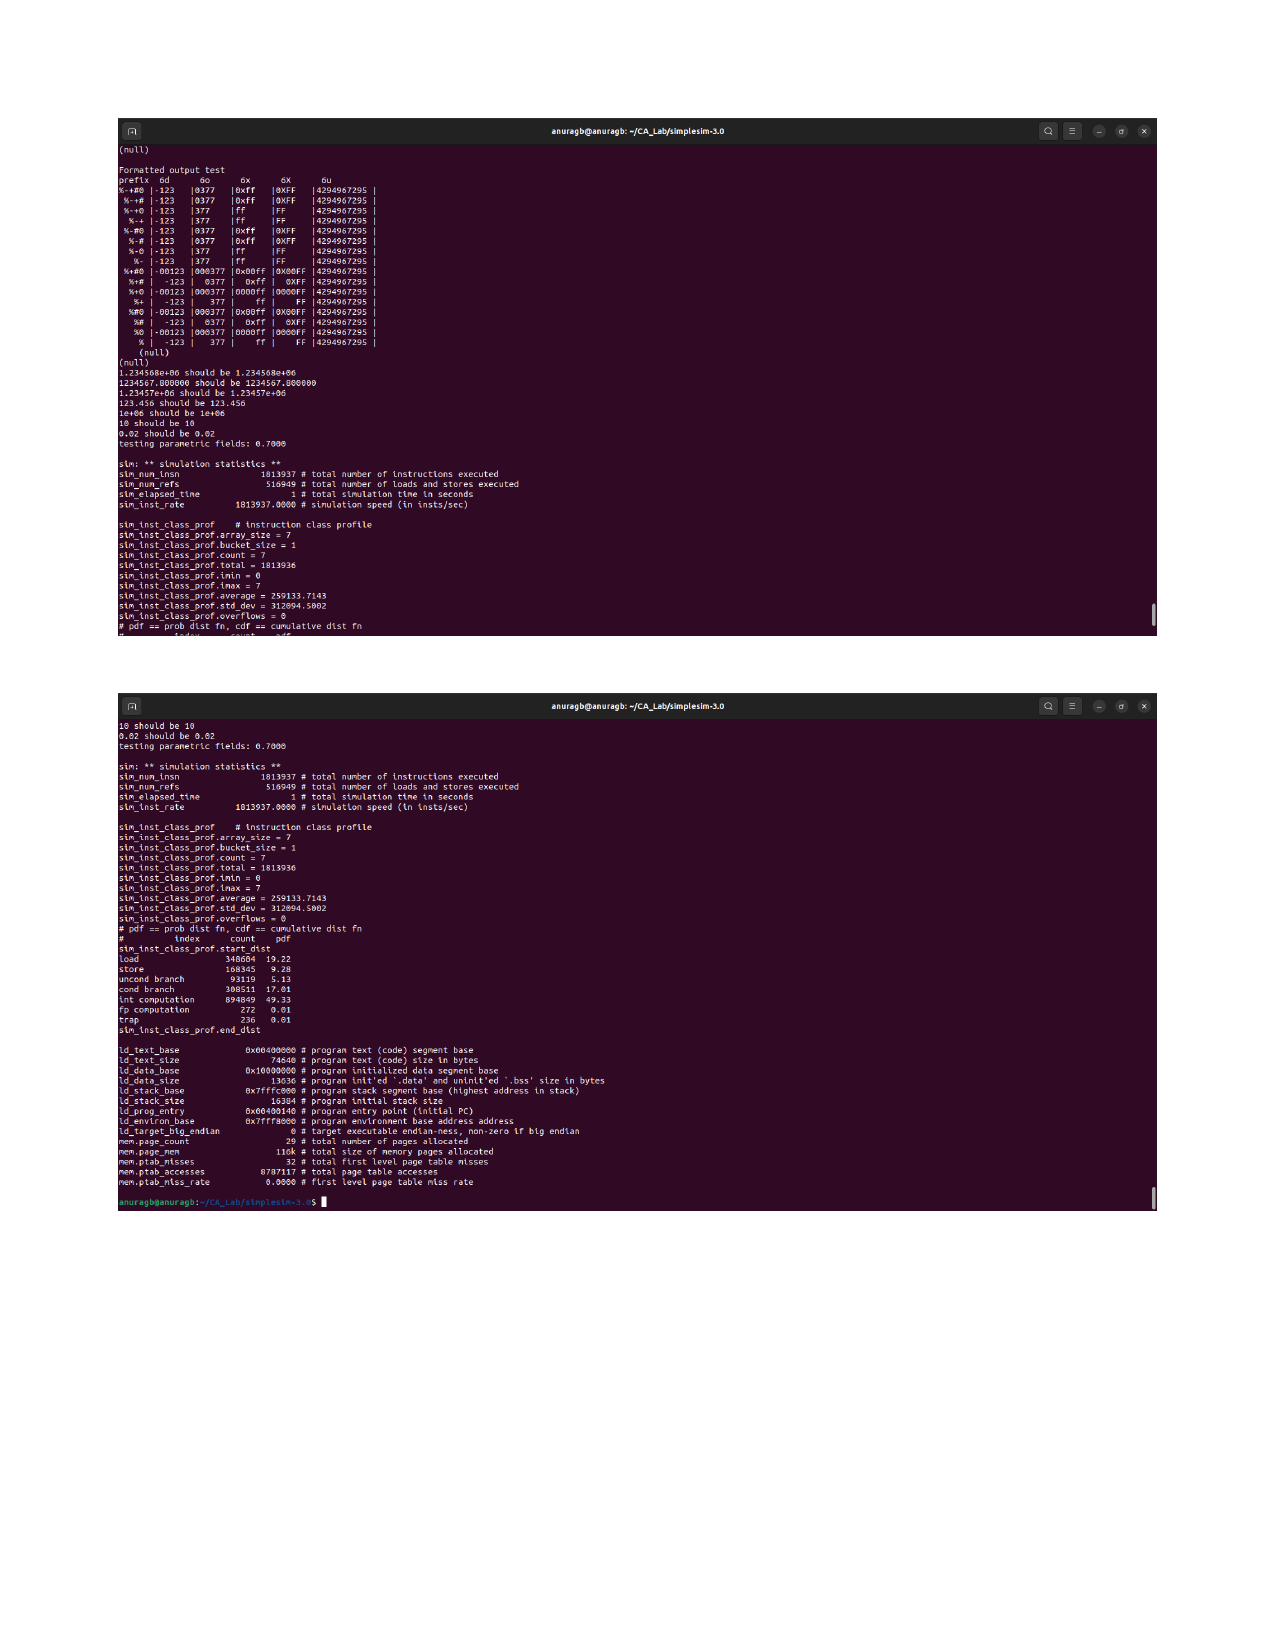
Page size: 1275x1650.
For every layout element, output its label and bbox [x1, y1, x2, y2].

picture [118, 693, 1157, 1211]
picture [118, 118, 1157, 636]
